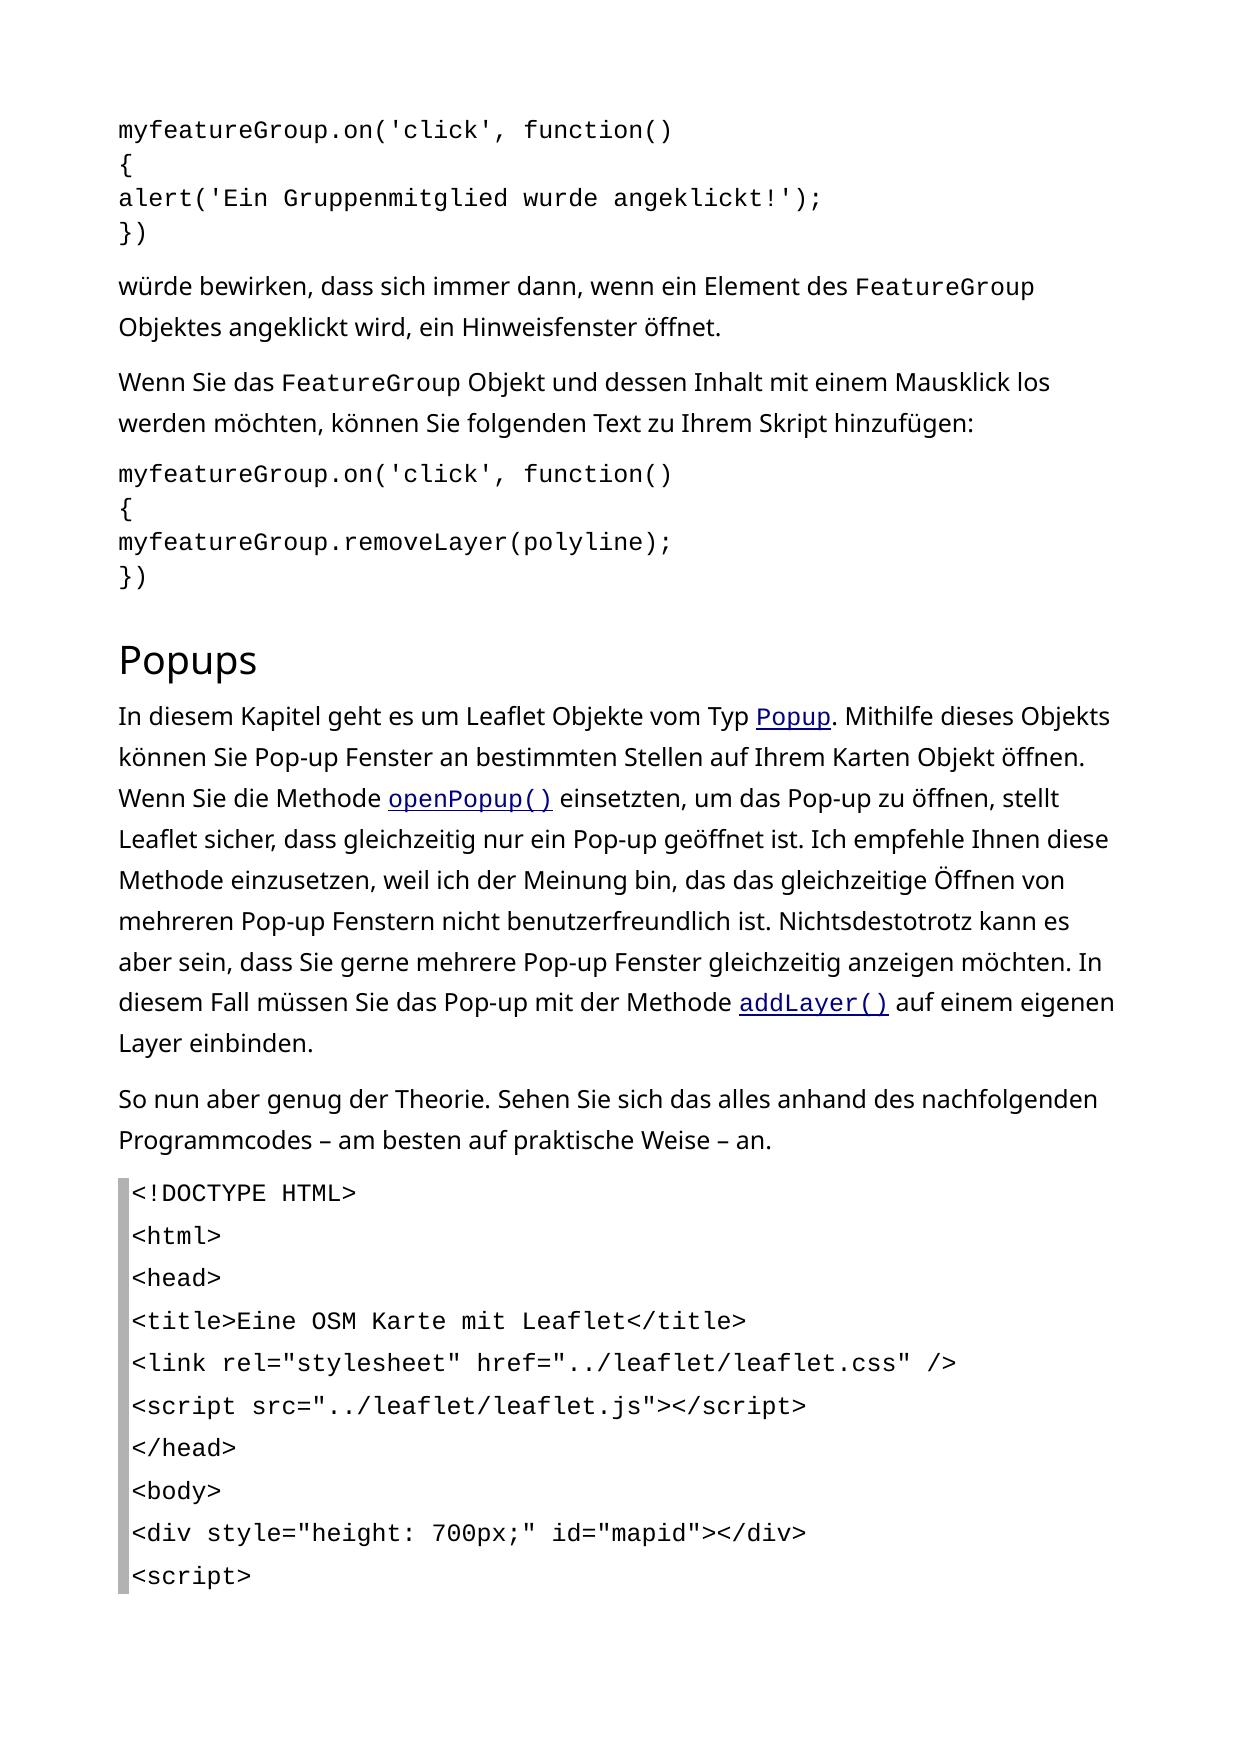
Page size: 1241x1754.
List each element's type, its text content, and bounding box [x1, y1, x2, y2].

text <html> [129, 1220, 1122, 1252]
text myfeatureGroup.on('click', function() { alert('Ein Gruppenmitglied wurde angeklickt!'); }) [118, 118, 1122, 248]
text <body> [129, 1475, 1122, 1507]
subtitle Popups [118, 633, 1122, 686]
text <div style="height: 700px;" id="mapid"></div> [129, 1518, 1122, 1549]
text So nun aber genug der Theorie. Sehen Sie sich das alles anhand des nachfolgenden Programmcodes – am besten auf praktische Weise – an. [118, 1082, 1122, 1156]
text Wenn Sie das FeatureGroup Objekt und dessen Inhalt mit einem Mausklick los werden möchten, können Sie folgenden Text zu Ihrem Skript hinzufügen: [118, 365, 1122, 440]
text <script src="../leaflet/leaflet.js"></script> [129, 1390, 1122, 1422]
text würde bewirken, dass sich immer dann, wenn ein Element des FeatureGroup Objektes angeklickt wird, ein Hinweisfenster öffnet. [118, 268, 1122, 344]
text myfeatureGroup.on('click', function() { myfeatureGroup.removeLayer(polyline); }) [118, 461, 1122, 592]
text </head> [129, 1433, 1122, 1464]
text <!DOCTYPE HTML> [129, 1178, 1122, 1209]
text <title>Eine OSM Karte mit Leaflet</title> [129, 1305, 1122, 1337]
text In diesem Kapitel geht es um Leaflet Objekte vom Typ Popup. Mithilfe dieses Objekts können Sie Pop-up Fenster an bestimmten Stellen auf Ihrem Karten Objekt öffnen. Wenn Sie die Methode openPopup() einsetzten, um das Pop-up zu öffnen, stellt Leaflet sicher, dass gleichzeitig nur ein Pop-up geöffnet ist. Ich empfehle Ihnen diese Methode einzusetzen, weil ich der Meinung bin, das das gleichzeitige Öffnen von mehreren Pop-up Fenstern nicht benutzerfreundlich ist. Nichtsdestotrotz kann es aber sein, dass Sie gerne mehrere Pop-up Fenster gleichzeitig anzeigen möchten. In diesem Fall müssen Sie das Pop-up mit der Methode addLayer() auf einem eigenen Layer einbinden. [118, 699, 1122, 1060]
text <head> [129, 1263, 1122, 1294]
text <link rel="stylesheet" href="../leaflet/leaflet.css" /> [129, 1348, 1122, 1379]
text <script> [129, 1560, 1122, 1594]
